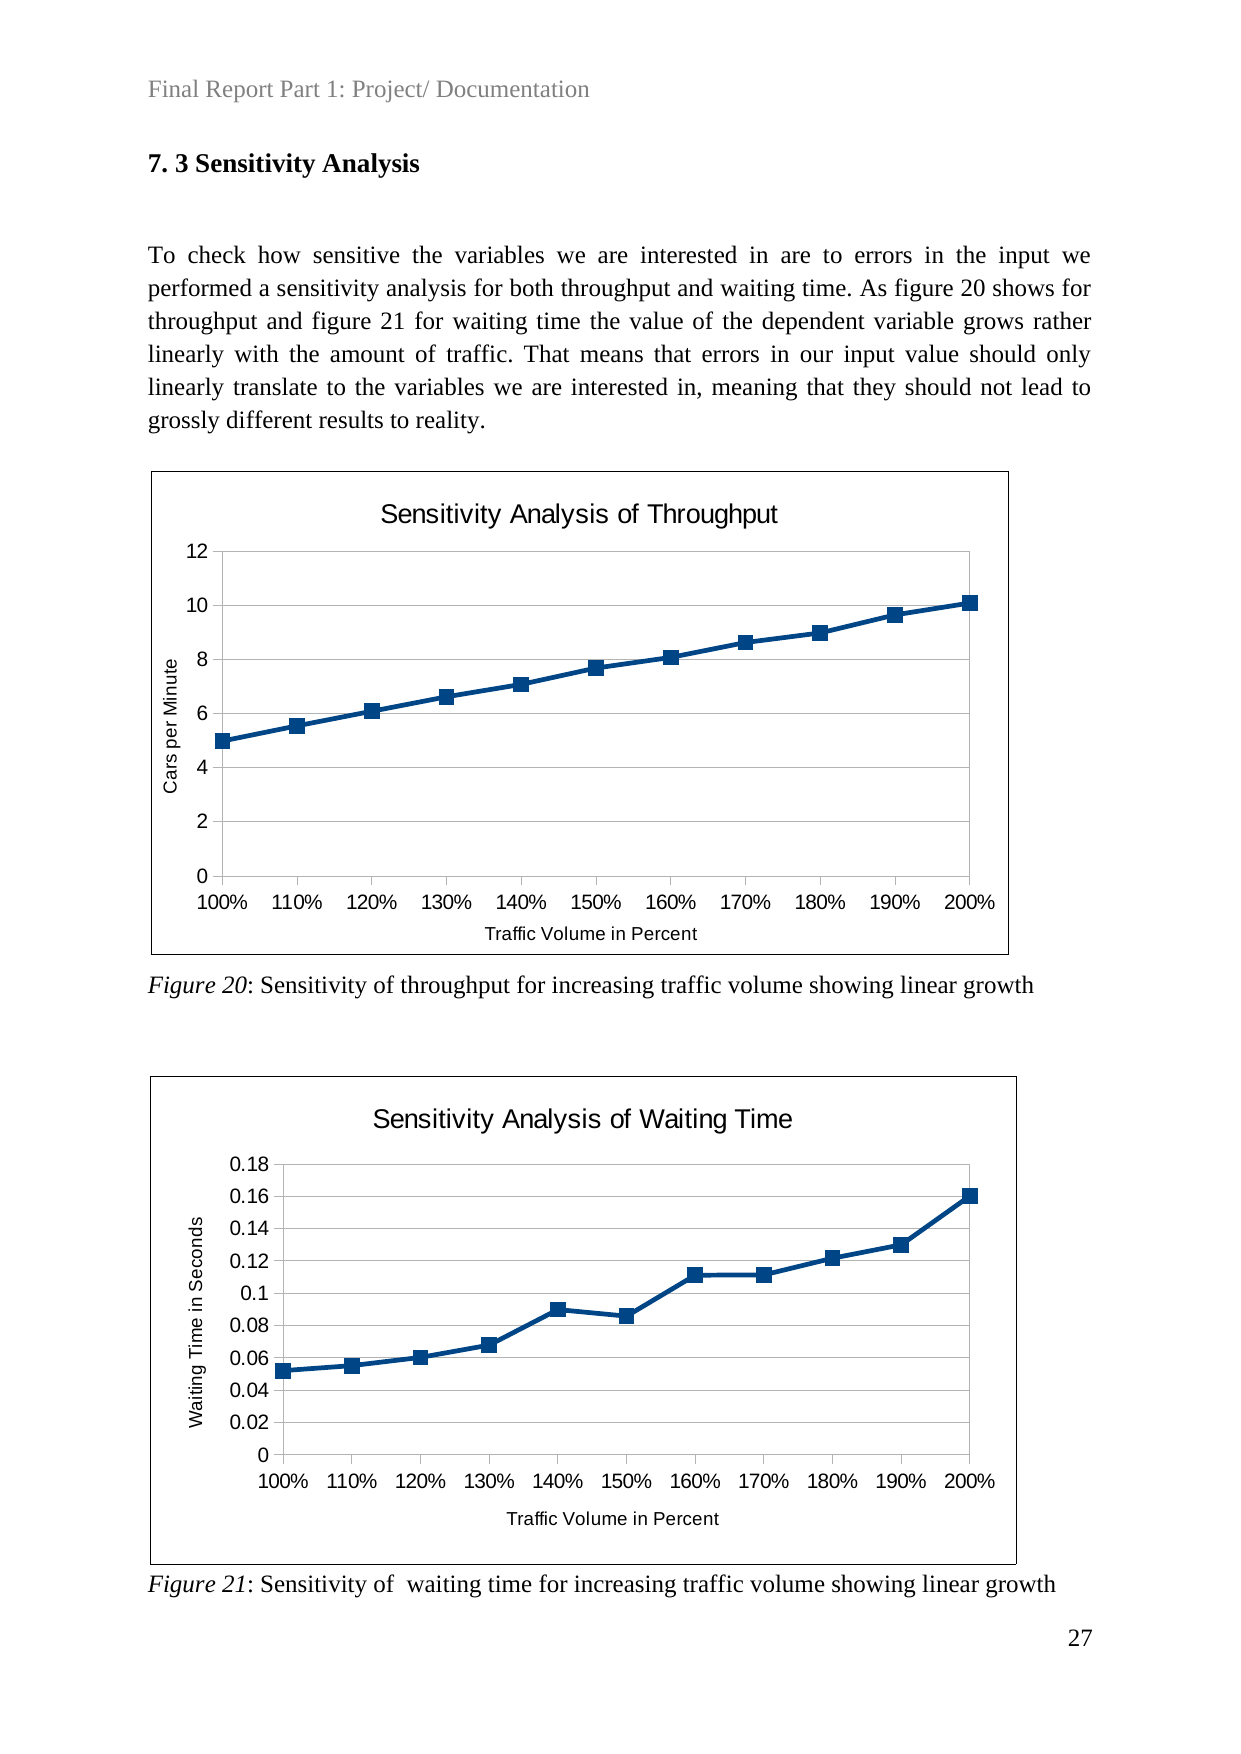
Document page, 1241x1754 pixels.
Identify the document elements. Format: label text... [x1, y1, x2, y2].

text To check how sensitive the variables we are interested in are to errors in the input we performed a sensitivity analysis for both throughput and waiting time. As figure 20 shows for throughput and figure 21 for waiting time the value of the dependent variable grows rather linearly with the amount of traffic. That means that errors in our input value should only linearly translate to the variables we are interested in, meaning that they should not lead to grossly different results to reality. [148, 240, 1093, 434]
text Figure 21: Sensitivity of waiting time for increasing traffic volume showing linear growth [148, 1569, 1093, 1598]
subtitle 7. 3 Sensitivity Analysis [148, 148, 1093, 179]
text Figure 20: Sensitivity of throughput for increasing traffic volume showing linear growth [148, 971, 1093, 999]
